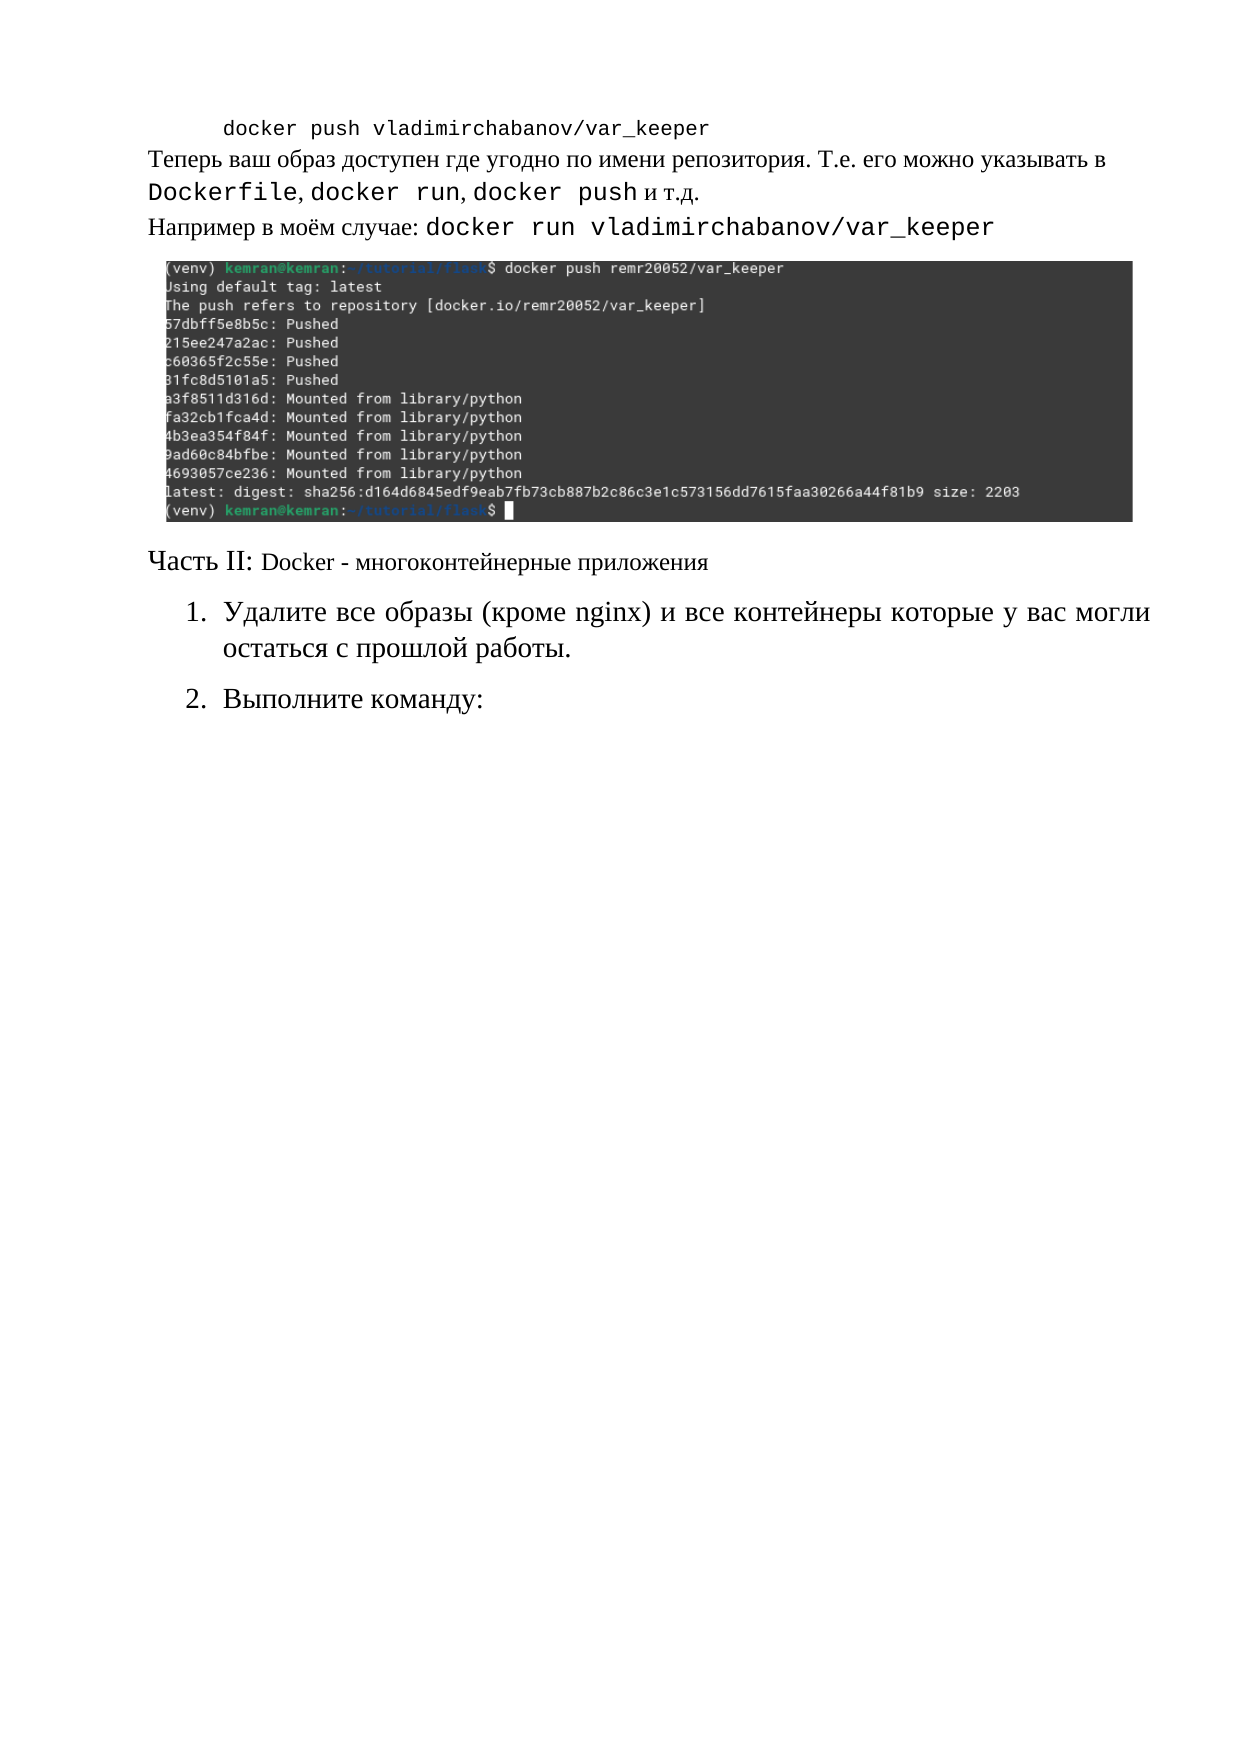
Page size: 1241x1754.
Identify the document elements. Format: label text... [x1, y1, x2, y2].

list Удалите все образы (кроме nginx) и все контейнеры которые у вас могли остаться с прошлой работы. [185, 594, 1152, 664]
text Теперь ваш образ доступен где угодно по имени репозитория. Т.е. его можно указывать в Dockerfile, docker run, docker push и т.д. Например в моём случае: docker run vladimirchabanov/var_keeper [148, 144, 1152, 243]
list Выполните команду: [185, 681, 1152, 714]
text Часть II: Docker - многоконтейнерные приложения [148, 262, 1152, 577]
list docker push vladimirchabanov/var_keeper [185, 118, 1152, 142]
picture [166, 261, 1133, 522]
